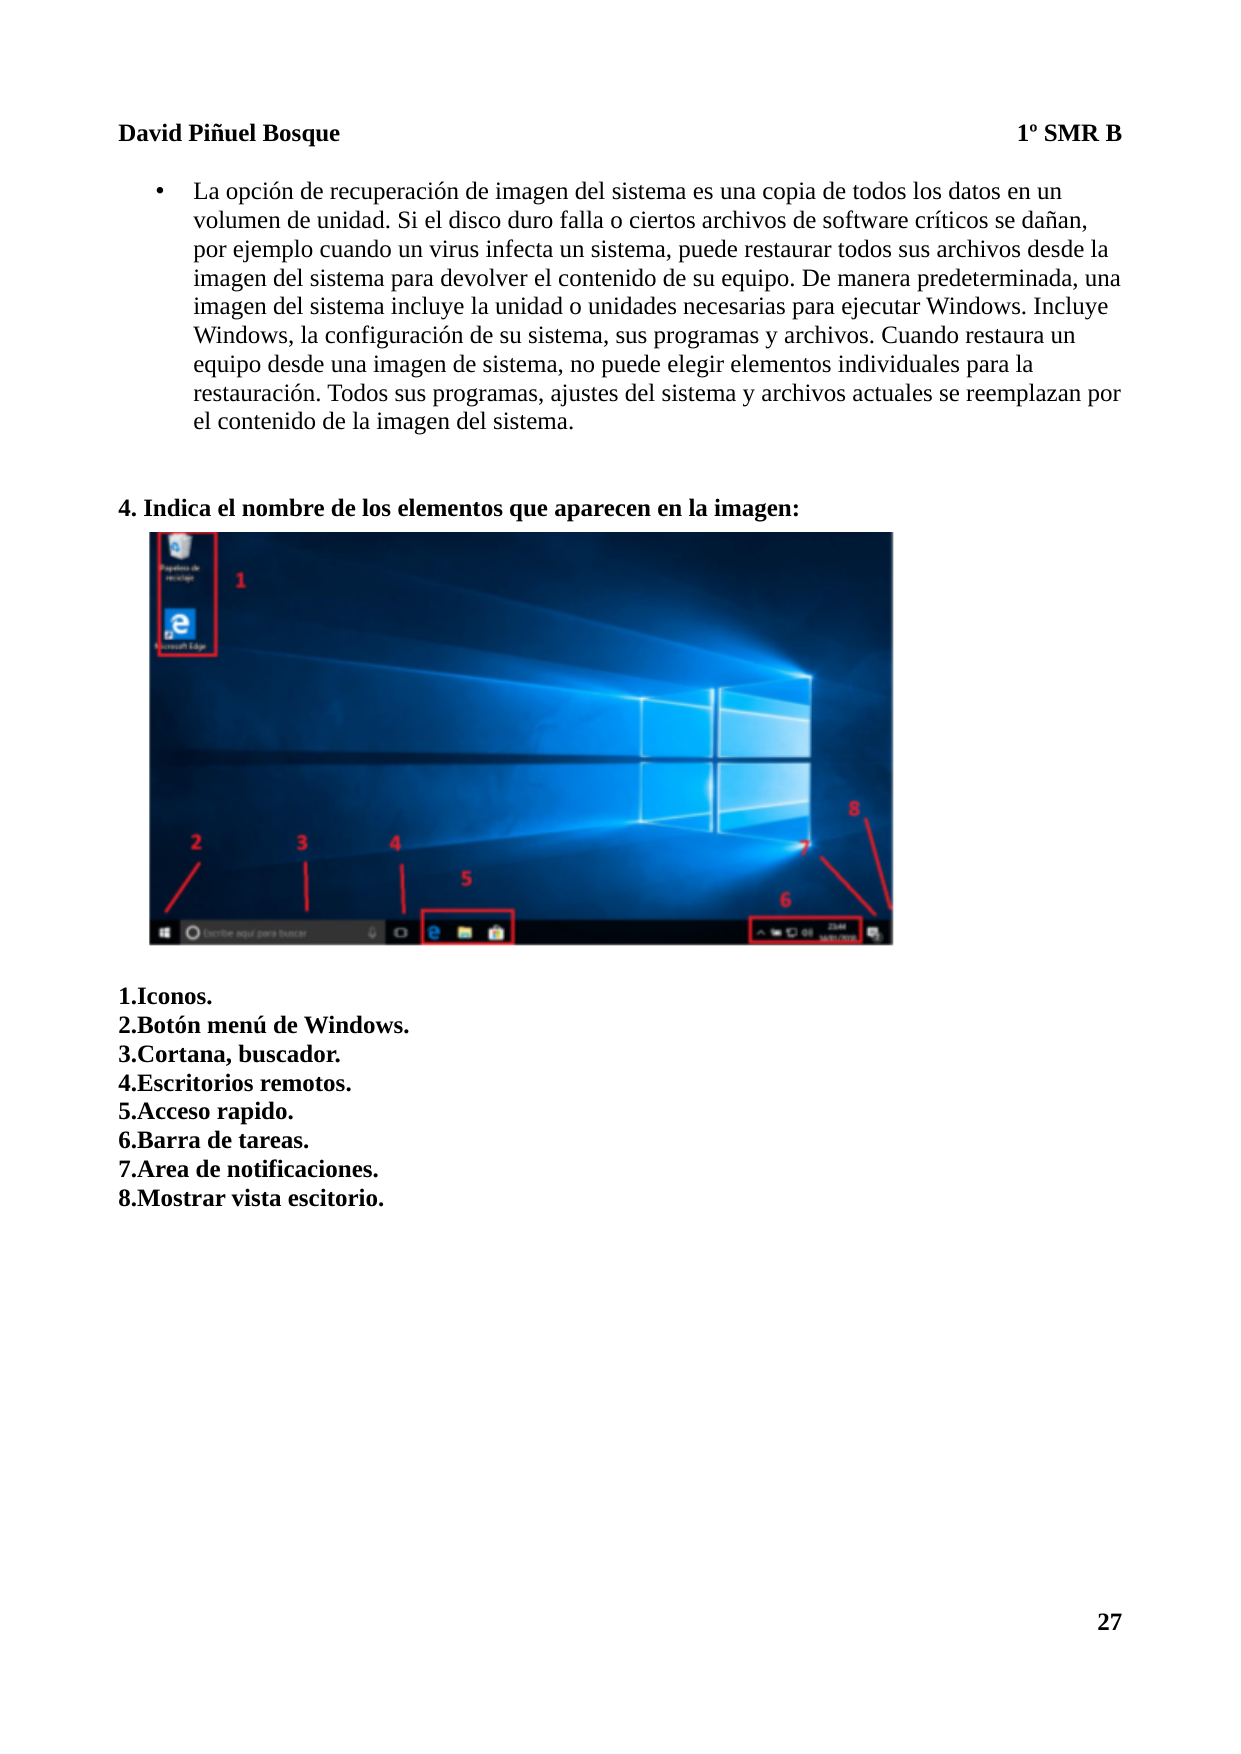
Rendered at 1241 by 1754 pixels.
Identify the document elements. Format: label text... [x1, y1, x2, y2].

text 8.Mostrar vista escitorio. [118, 1183, 1122, 1211]
text 5.Acceso rapido. [118, 1096, 1122, 1125]
text 1.Iconos. [118, 981, 1122, 1010]
text 3.Cortana, buscador. [118, 1039, 1122, 1068]
text 2.Botón menú de Windows. [118, 1010, 1122, 1039]
list La opción de recuperación de imagen del sistema es una copia de todos los datos en un volumen de unidad. Si el disco duro falla o ciertos archivos de software críticos se dañan, por ejemplo cuando un virus infecta un sistema, puede restaurar todos sus archivos desde la imagen del sistema para devolver el contenido de su equipo. De manera predeterminada, una imagen del sistema incluye la unidad o unidades necesarias para ejecutar Windows. Incluye Windows, la configuración de su sistema, sus programas y archivos. Cuando restaura un equipo desde una imagen de sistema, no puede elegir elementos individuales para la restauración. Todos sus programas, ajustes del sistema y archivos actuales se reemplazan por el contenido de la imagen del sistema. [156, 176, 1122, 435]
picture [148, 532, 895, 947]
text 4. Indica el nombre de los elementos que aparecen en la imagen: [118, 493, 1122, 521]
text 4.Escritorios remotos. [118, 1068, 1122, 1096]
text 7.Area de notificaciones. [118, 1154, 1122, 1183]
text 6.Barra de tareas. [118, 1125, 1122, 1154]
